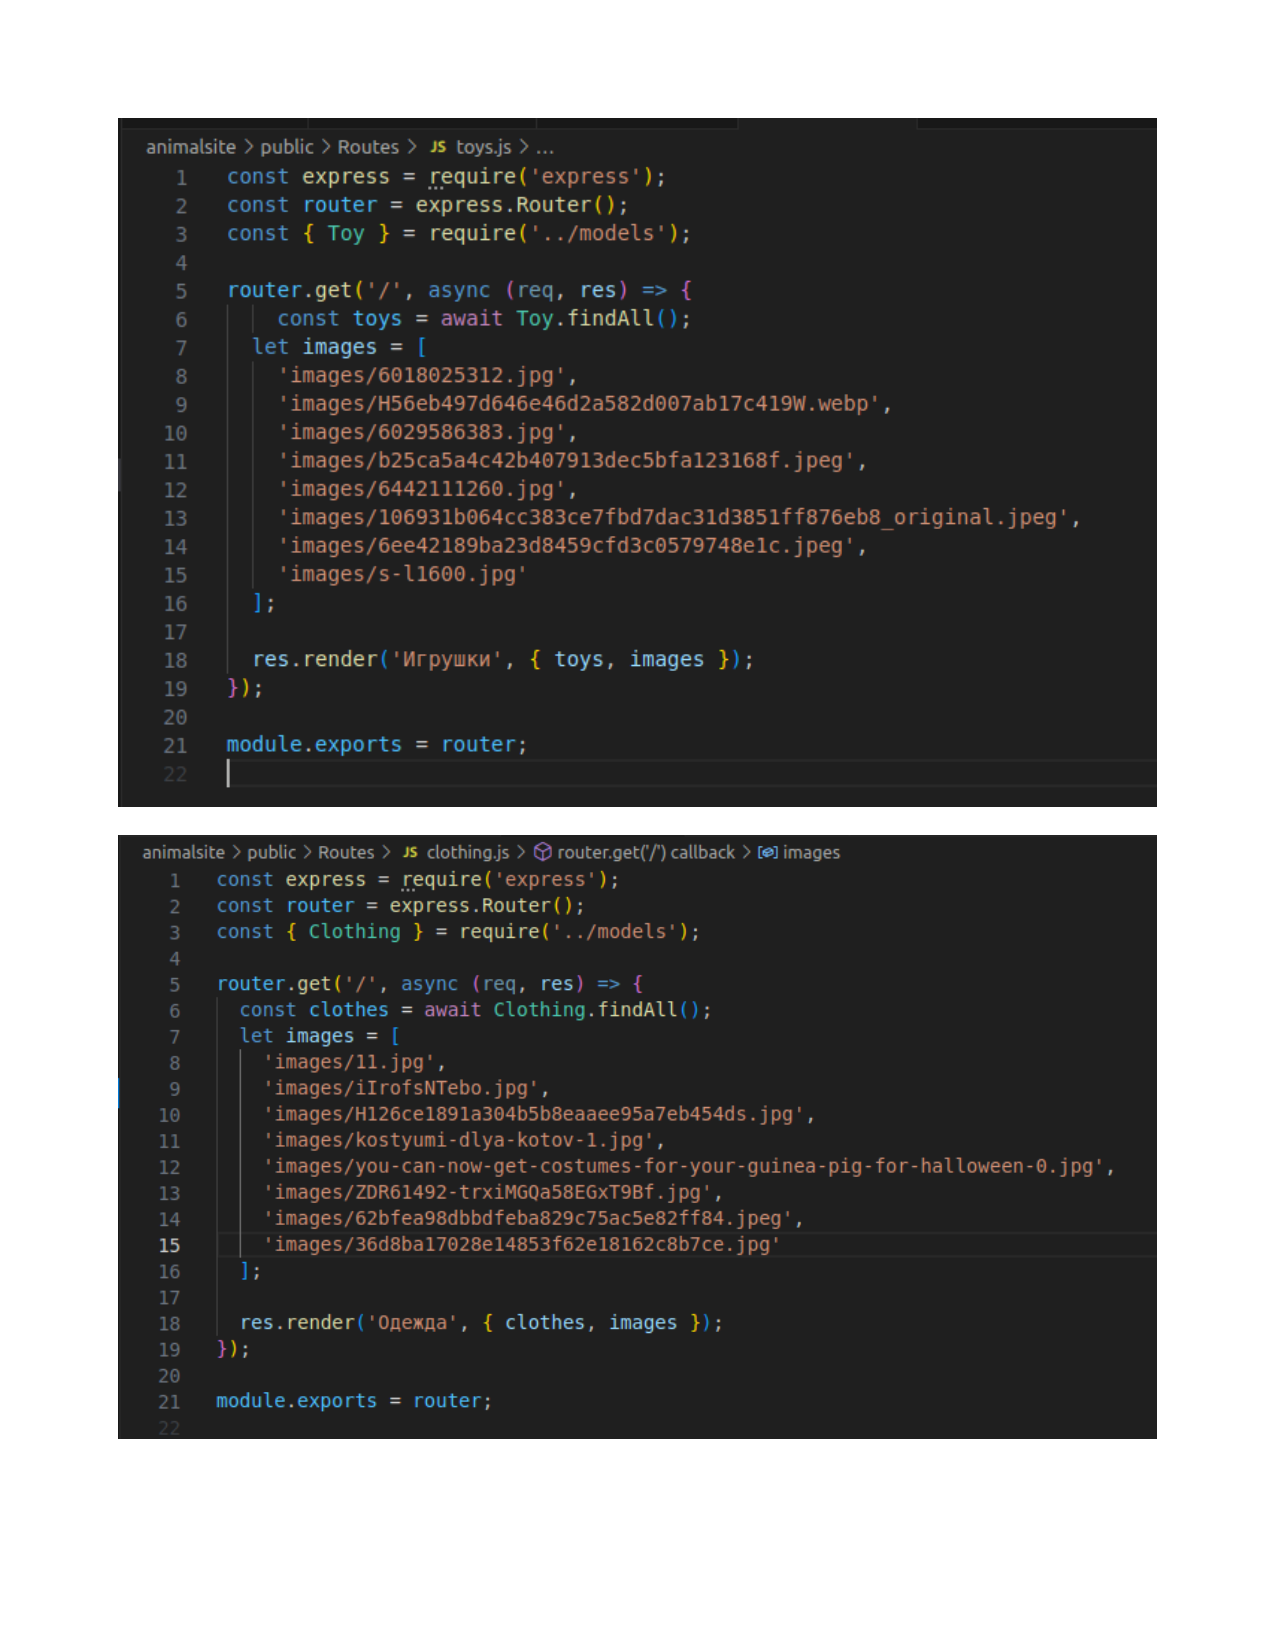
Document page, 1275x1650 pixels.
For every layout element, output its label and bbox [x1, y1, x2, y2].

picture [118, 835, 1157, 1439]
picture [118, 118, 1157, 807]
